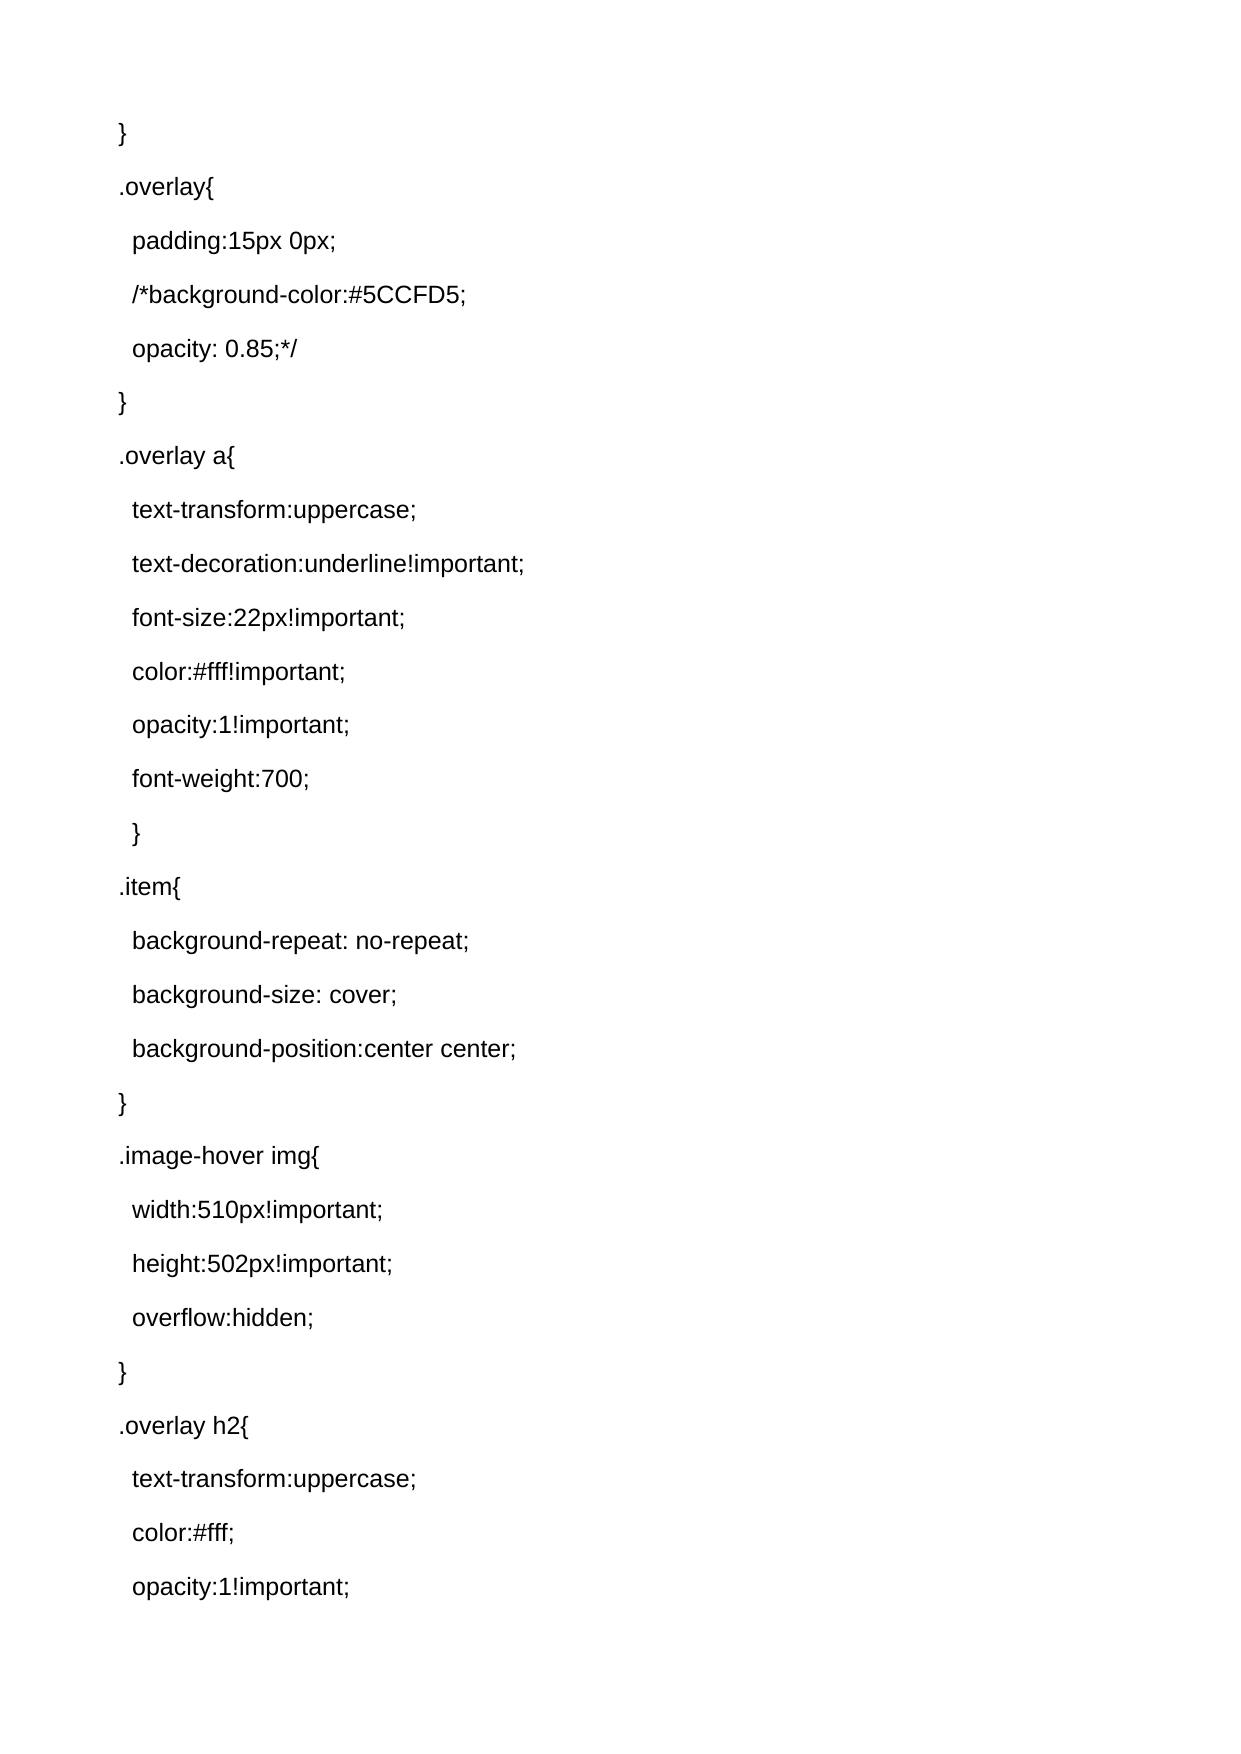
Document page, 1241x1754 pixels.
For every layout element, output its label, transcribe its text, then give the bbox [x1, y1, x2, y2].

text background-repeat: no-repeat; [118, 926, 1122, 955]
text } [118, 118, 1122, 147]
text text-decoration:underline!important; [118, 549, 1122, 578]
text .overlay a{ [118, 441, 1122, 470]
text font-size:22px!important; [118, 603, 1122, 632]
text } [118, 1087, 1122, 1116]
text text-transform:uppercase; [118, 495, 1122, 524]
text .item{ [118, 872, 1122, 901]
text color:#fff; [118, 1518, 1122, 1547]
text color:#fff!important; [118, 657, 1122, 685]
text opacity:1!important; [118, 711, 1122, 739]
text background-position:center center; [118, 1034, 1122, 1062]
text .image-hover img{ [118, 1141, 1122, 1170]
text /*background-color:#5CCFD5; [118, 280, 1122, 308]
text text-transform:uppercase; [118, 1464, 1122, 1493]
text padding:15px 0px; [118, 226, 1122, 254]
text .overlay h2{ [118, 1411, 1122, 1439]
text font-weight:700; [118, 764, 1122, 793]
text opacity: 0.85;*/ [118, 333, 1122, 362]
text } [118, 1357, 1122, 1386]
text } [118, 387, 1122, 416]
text .overlay{ [118, 172, 1122, 201]
text background-size: cover; [118, 980, 1122, 1008]
text width:510px!important; [118, 1195, 1122, 1224]
text height:502px!important; [118, 1249, 1122, 1278]
text overflow:hidden; [118, 1303, 1122, 1332]
text } [118, 818, 1122, 847]
text opacity:1!important; [118, 1572, 1122, 1601]
